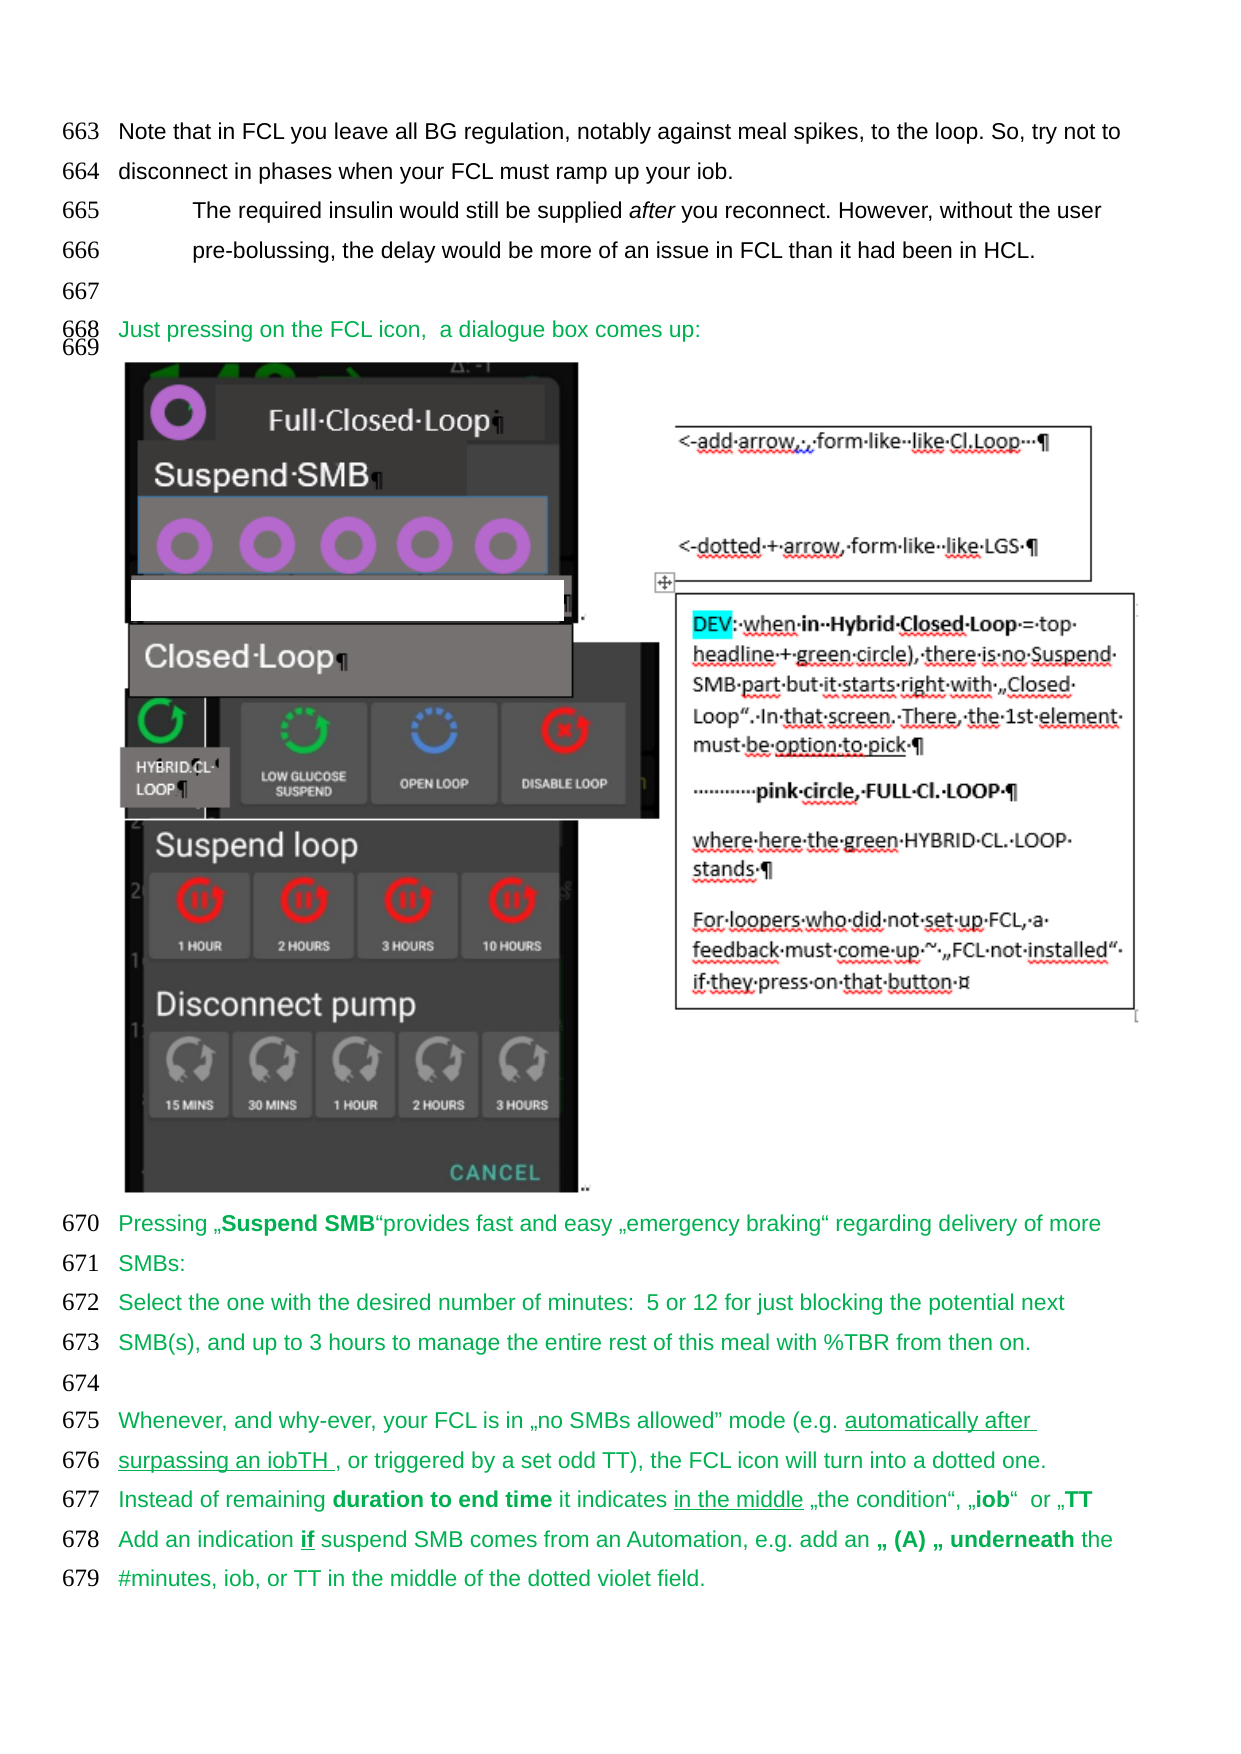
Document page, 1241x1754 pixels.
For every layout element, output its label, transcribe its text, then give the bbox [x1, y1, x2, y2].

text Just pressing on the FCL icon, a dialogue box comes up: [118, 316, 1122, 342]
text Select the one with the desired number of minutes: 5 or 12 for just blocking the potential next SMB(s), and up to 3 hours to manage the entire rest of this meal with %TBR from then on. [118, 1289, 1122, 1355]
text Pressing „Suspend SMB“provides fast and easy „emergency braking“ regarding delivery of more SMBs: [118, 1210, 1122, 1276]
text Add an indication if suspend SMB comes from an Automation, e.g. add an „ (A) „ underneath the #minutes, iob, or TT in the middle of the dotted violet field. [118, 1526, 1122, 1592]
text Note that in FCL you leave all BG regulation, notably against meal spikes, to the loop. So, try not to disconnect in phases when your FCL must ramp up your iob. [118, 118, 1122, 184]
text Whenever, and why-ever, your FCL is in „no SMBs allowed” mode (e.g. automatically after surpassing an iobTH , or triggered by a set odd TT), the FCL icon will turn into a dotted one. [118, 1407, 1122, 1473]
text Instead of remaining duration to end time it indicates in the middle „the condition“, „iob“ or „TT [118, 1486, 1122, 1513]
text The required insulin would still be supplied after you reconnect. However, without the user pre-bolussing, the delay would be more of an issue in FCL than it had been in HCL. [192, 197, 1122, 263]
text 5 MINS 12 MINS 30 MINS 1 HOUR 3 HOURS [146, 588, 549, 613]
